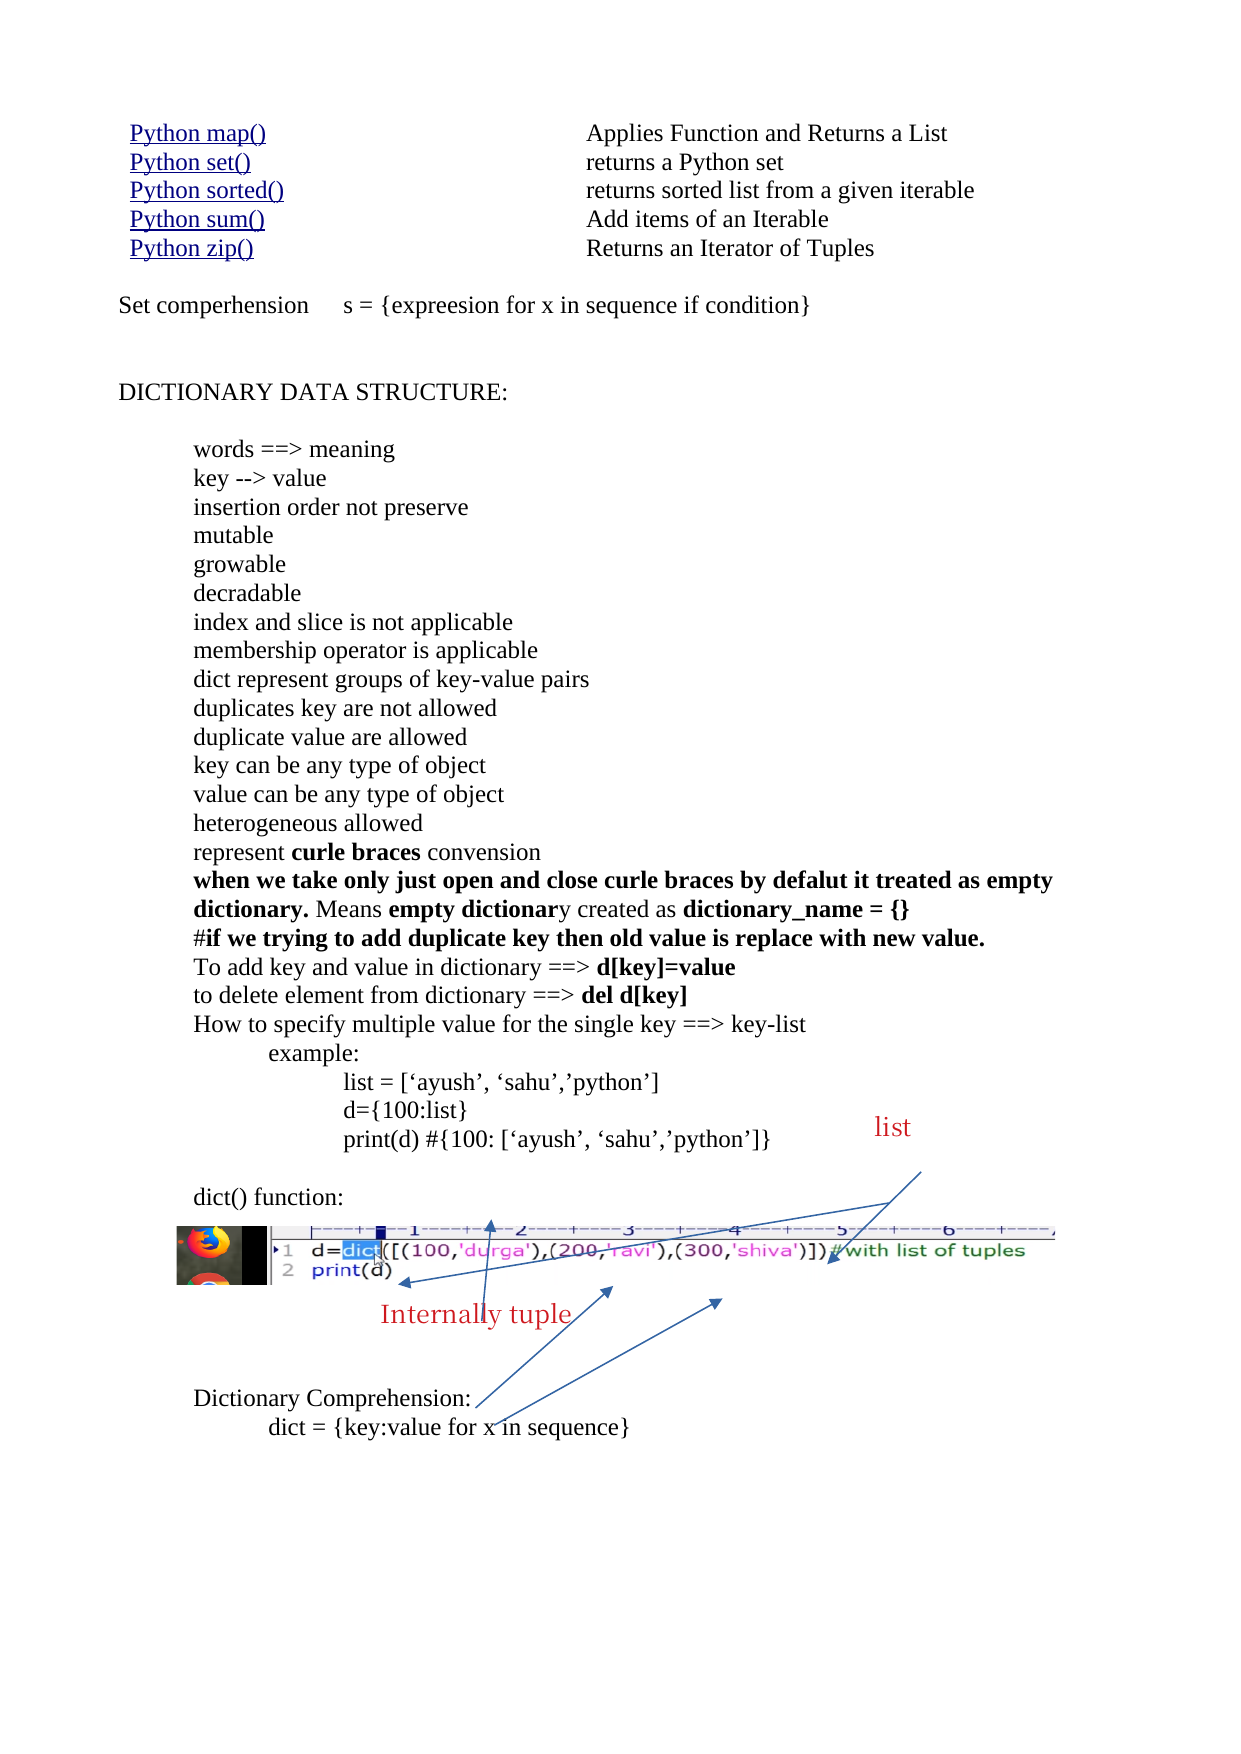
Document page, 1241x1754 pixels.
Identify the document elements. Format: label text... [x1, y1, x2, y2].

text key can be any type of object [118, 751, 1122, 779]
text when we take only just open and close curle braces by defalut it treated as empty dictionary. Means empty dictionary created as dictionary_name = {} [118, 866, 1122, 923]
text duplicates key are not allowed [118, 693, 1122, 722]
table_cell returns sorted list from a given iterable [575, 176, 1122, 204]
table_cell Applies Function and Returns a List [575, 118, 1122, 147]
text Dictionary Comprehension: [118, 1383, 566, 1412]
text membership operator is applicable [118, 636, 1122, 664]
picture [489, 1226, 739, 1260]
text list = [‘ayush’, ‘sahu’,’python’] [118, 1067, 1122, 1096]
table_cell returns a Python set [575, 147, 1122, 176]
text [884, 1182, 1122, 1211]
table_cell Python sorted() [118, 176, 574, 204]
text decradable [118, 578, 1122, 607]
table_cell Python sum() [118, 204, 574, 233]
text #in dict()function there can be list, tuple,set but internally it must be tuple [509, 1239, 1122, 1268]
text represent curle braces convension [118, 837, 1122, 866]
text DICTIONARY DATA STRUCTURE: [118, 377, 1122, 406]
text list [874, 1116, 1067, 1141]
text insertion order not preserve [118, 492, 1122, 521]
text How to specify multiple value for the single key ==> key-list [118, 1009, 1122, 1038]
text index and slice is not applicable [118, 607, 1122, 636]
text dict = {key:value for x in sequence} [118, 1412, 1122, 1441]
table_cell Python map() [118, 118, 574, 147]
text words ==> meaning [118, 434, 1122, 463]
text key --> value [118, 463, 1122, 492]
picture [176, 1226, 489, 1260]
text Set comperhension s = {expreesion for x in sequence if condition} [118, 291, 1122, 319]
text value can be any type of object [118, 779, 1122, 808]
text mutable [118, 521, 1122, 549]
picture [838, 1226, 1056, 1260]
text #in dict()function there can be list, tuple,set but internally it must be tuple [118, 1239, 486, 1268]
text dict() function: [118, 1182, 908, 1211]
text dict represent groups of key-value pairs [118, 664, 1122, 693]
text example: [118, 1038, 1122, 1067]
text heterogeneous allowed [118, 808, 1122, 837]
text growable [118, 549, 1122, 578]
table_cell Returns an Iterator of Tuples [575, 233, 1122, 262]
text to delete element from dictionary ==> del d[key] [118, 981, 1122, 1009]
table_cell Python set() [118, 147, 574, 176]
table_cell Add items of an Iterable [575, 204, 1122, 233]
text To add key and value in dictionary ==> d[key]=value [118, 952, 1122, 981]
text Internally tuple [381, 1304, 574, 1329]
text print(d) #{100: [‘ayush’, ‘sahu’,’python’]} [118, 1124, 1122, 1153]
text d={100:list} [118, 1096, 1122, 1124]
table_cell Python zip() [118, 233, 574, 262]
picture [557, 1226, 863, 1260]
text duplicate value are allowed [118, 722, 1122, 751]
text [522, 1383, 1122, 1412]
text #if we trying to add duplicate key then old value is replace with new value. [118, 923, 1122, 952]
